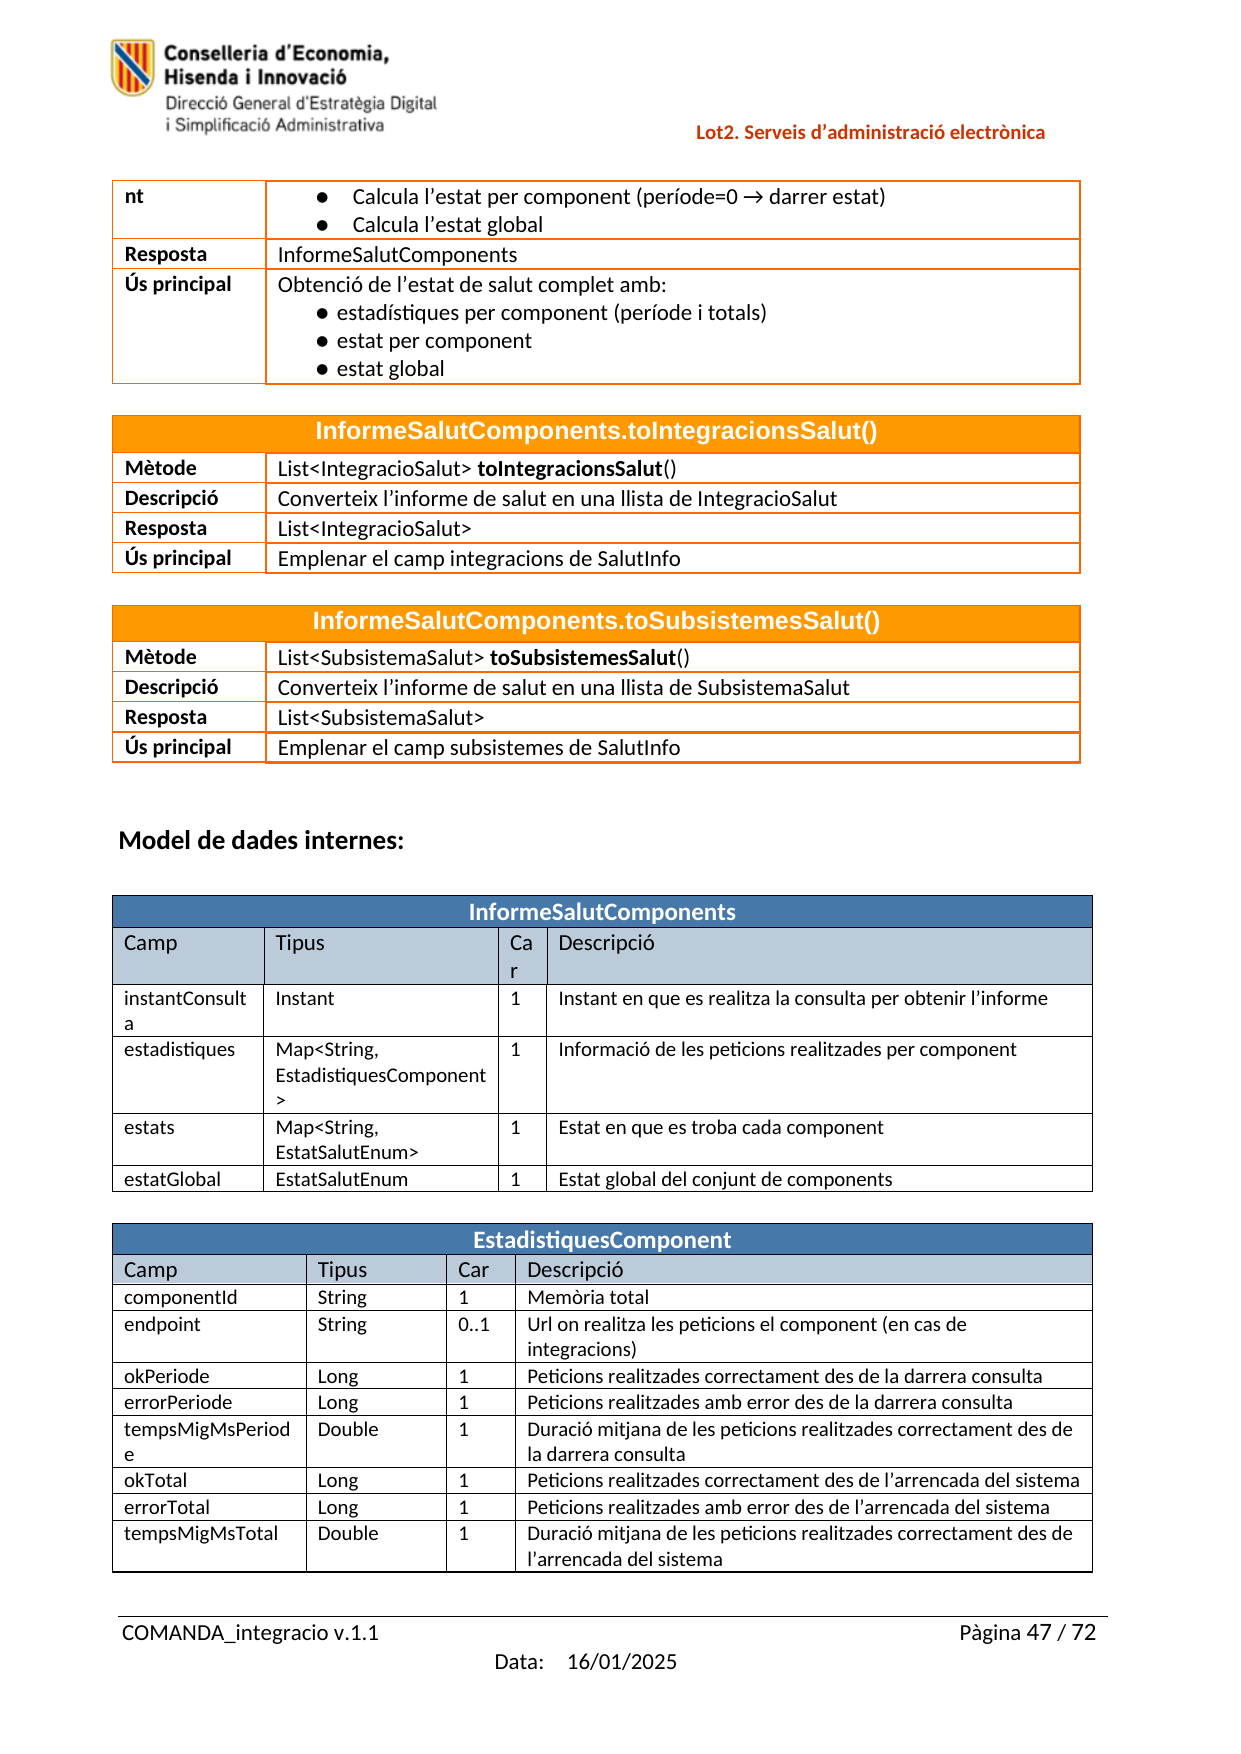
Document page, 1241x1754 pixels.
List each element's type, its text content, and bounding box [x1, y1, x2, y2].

table_cell Peticions realitzades amb error des de l’arrencada del sistema [516, 1494, 1092, 1519]
table_cell Resposta [113, 702, 265, 731]
table_cell Double [307, 1416, 446, 1467]
table_cell Emplenar el camp integracions de SalutInfo [267, 544, 1079, 572]
table_cell 1 [499, 985, 546, 1036]
table_cell Long [307, 1468, 446, 1493]
table_cell 1 [447, 1285, 515, 1310]
table_cell Tipus [265, 928, 498, 984]
table_cell Estat en que es troba cada component [547, 1114, 1092, 1165]
table_cell errorTotal [113, 1494, 306, 1519]
table_cell Long [307, 1494, 446, 1519]
table_cell Instant en que es realitza la consulta per obtenir l’informe [547, 985, 1092, 1036]
table_cell Long [307, 1363, 446, 1388]
table_cell okTotal [113, 1468, 306, 1493]
table_cell Resposta [113, 513, 265, 542]
table_cell Mètode [113, 453, 265, 482]
table_cell Informació de les peticions realitzades per component [547, 1037, 1092, 1113]
table_cell List<SubsistemaSalut> [267, 703, 1079, 731]
table_cell Mètode [113, 642, 265, 671]
table_cell Estat global del conjunt de components [547, 1166, 1092, 1191]
table_cell Camp [113, 1255, 306, 1283]
table_cell List<IntegracioSalut> toIntegracionsSalut() [267, 454, 1079, 482]
table_cell Map<String, EstatSalutEnum> [264, 1114, 498, 1165]
table_cell Descripció [548, 928, 1092, 984]
table_cell nt [113, 181, 265, 238]
table_cell endpoint [113, 1311, 306, 1362]
table_cell Peticions realitzades correctament des de l’arrencada del sistema [516, 1468, 1092, 1493]
table_cell okPeriode [113, 1363, 306, 1388]
table_cell Camp [113, 928, 264, 984]
table_cell Ús principal [113, 269, 265, 382]
table_header InformeSalutComponents.toIntegracionsSalut() [113, 416, 1079, 452]
table_cell 1 [447, 1363, 515, 1388]
table_cell 1 [447, 1468, 515, 1493]
table_cell Long [307, 1389, 446, 1415]
table_cell Peticions realitzades correctament des de la darrera consulta [516, 1363, 1092, 1388]
table_header InformeSalutComponents [113, 896, 1092, 927]
table_cell Map<String, EstadistiquesComponent> [264, 1037, 498, 1113]
picture [100, 26, 467, 156]
table_header EstadistiquesComponent [113, 1224, 1092, 1254]
table_cell 1 [447, 1389, 515, 1415]
table_cell Url on realitza les peticions el component (en cas de integracions) [516, 1311, 1092, 1362]
table_header InformeSalutComponents.toSubsistemesSalut() [113, 606, 1079, 641]
table_cell errorPeriode [113, 1389, 306, 1415]
table_cell Ús principal [113, 733, 265, 761]
table_cell Converteix l’informe de salut en una llista de SubsistemaSalut [267, 673, 1079, 701]
table_cell Descripció [516, 1255, 1092, 1283]
table_cell Tipus [307, 1255, 446, 1283]
table_cell Descripció [113, 483, 265, 512]
table_cell List<SubsistemaSalut> toSubsistemesSalut() [267, 643, 1079, 671]
table_cell Duració mitjana de les peticions realitzades correctament des de la darrera consulta [516, 1416, 1092, 1467]
table_cell Descripció [113, 672, 265, 701]
table_cell componentId [113, 1285, 306, 1310]
table_cell Double [307, 1521, 446, 1571]
table_cell Duració mitjana de les peticions realitzades correctament des de l’arrencada del sistema [516, 1521, 1092, 1571]
table_cell estatGlobal [113, 1166, 263, 1191]
table_cell 1 [499, 1166, 546, 1191]
subtitle Model de dades internes: [118, 823, 1122, 856]
table_cell Peticions realitzades amb error des de la darrera consulta [516, 1389, 1092, 1415]
table_cell tempsMigMsPeriode [113, 1416, 306, 1467]
table_cell 1 [447, 1494, 515, 1519]
table_cell Instant [264, 985, 498, 1036]
table_cell estadistiques [113, 1037, 263, 1113]
table_cell Car [499, 928, 547, 984]
table_cell Obté snapshot Calcula l’estat per component (període=0 → darrer estat) Calcula l’estat global [267, 182, 1079, 238]
table_cell instantConsulta [113, 985, 263, 1036]
table_cell String [307, 1311, 446, 1362]
table_cell Memòria total [516, 1285, 1092, 1310]
table_cell 1 [499, 1037, 546, 1113]
table_cell Converteix l’informe de salut en una llista de IntegracioSalut [267, 484, 1079, 512]
table_cell Resposta [113, 239, 265, 268]
table_cell Obtenció de l’estat de salut complet amb: estadístiques per component (període i totals) estat per component estat global [267, 270, 1079, 382]
table_cell 1 [499, 1114, 546, 1165]
table_cell Emplenar el camp subsistemes de SalutInfo [267, 734, 1079, 761]
table_cell estats [113, 1114, 263, 1165]
table_cell Ús principal [113, 543, 265, 572]
table_cell Car [447, 1255, 515, 1283]
table_cell List<IntegracioSalut> [267, 514, 1079, 542]
table_cell 1 [447, 1521, 515, 1571]
table_cell InformeSalutComponents [267, 240, 1079, 268]
table_cell 1 [447, 1416, 515, 1467]
table_cell 0..1 [447, 1311, 515, 1362]
table_cell EstatSalutEnum [264, 1166, 498, 1191]
table_cell tempsMigMsTotal [113, 1521, 306, 1571]
table_cell String [307, 1285, 446, 1310]
